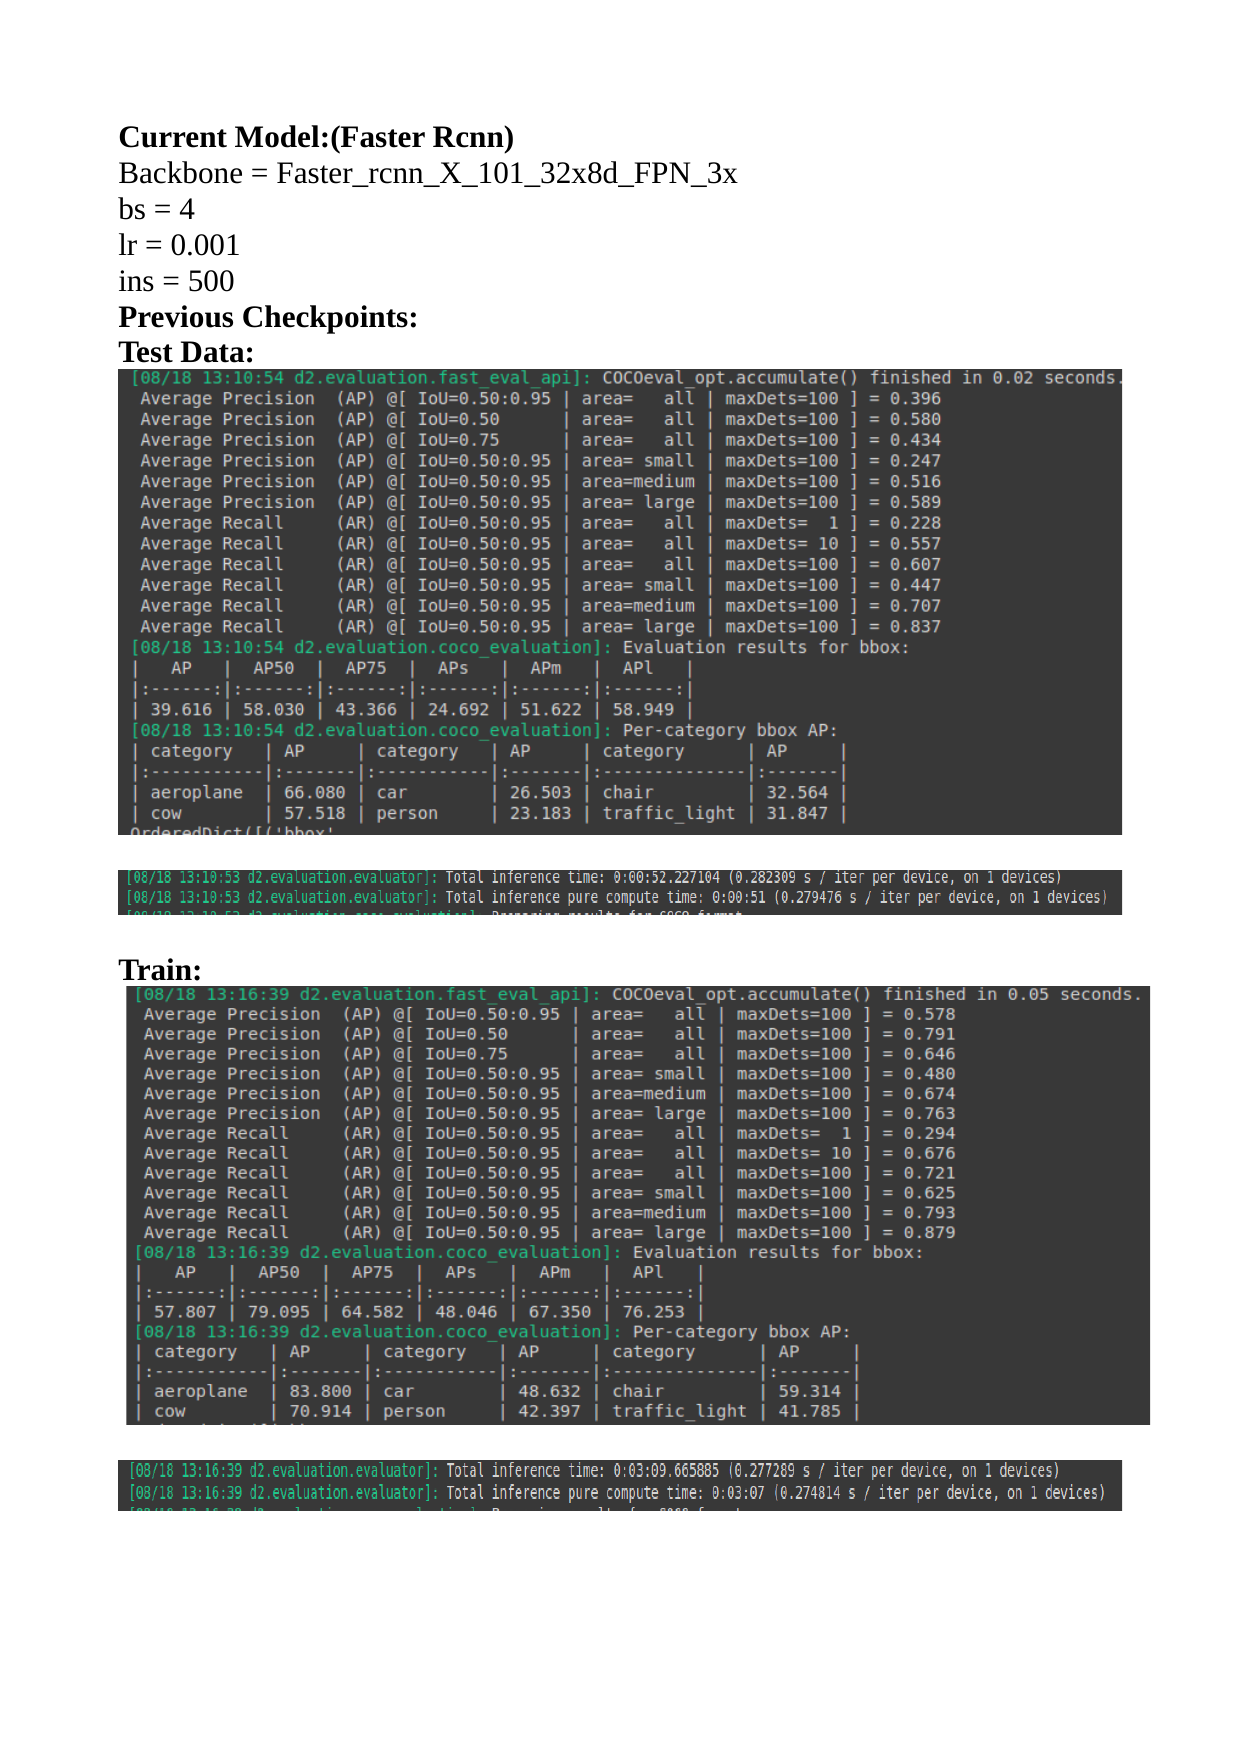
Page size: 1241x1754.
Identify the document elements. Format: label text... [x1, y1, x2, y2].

text Test Data: [118, 334, 1122, 369]
picture [118, 1460, 1123, 1511]
text bs = 4 [118, 190, 1122, 226]
text Train: [118, 951, 1122, 987]
picture [126, 986, 1151, 1425]
text ins = 500 [118, 262, 1122, 298]
text Current Model:(Faster Rcnn) [118, 118, 1122, 154]
text lr = 0.001 [118, 226, 1122, 262]
text Backbone = Faster_rcnn_X_101_32x8d_FPN_3x [118, 154, 1122, 190]
picture [118, 870, 1123, 915]
picture [118, 369, 1123, 835]
text Previous Checkpoints: [118, 298, 1122, 334]
